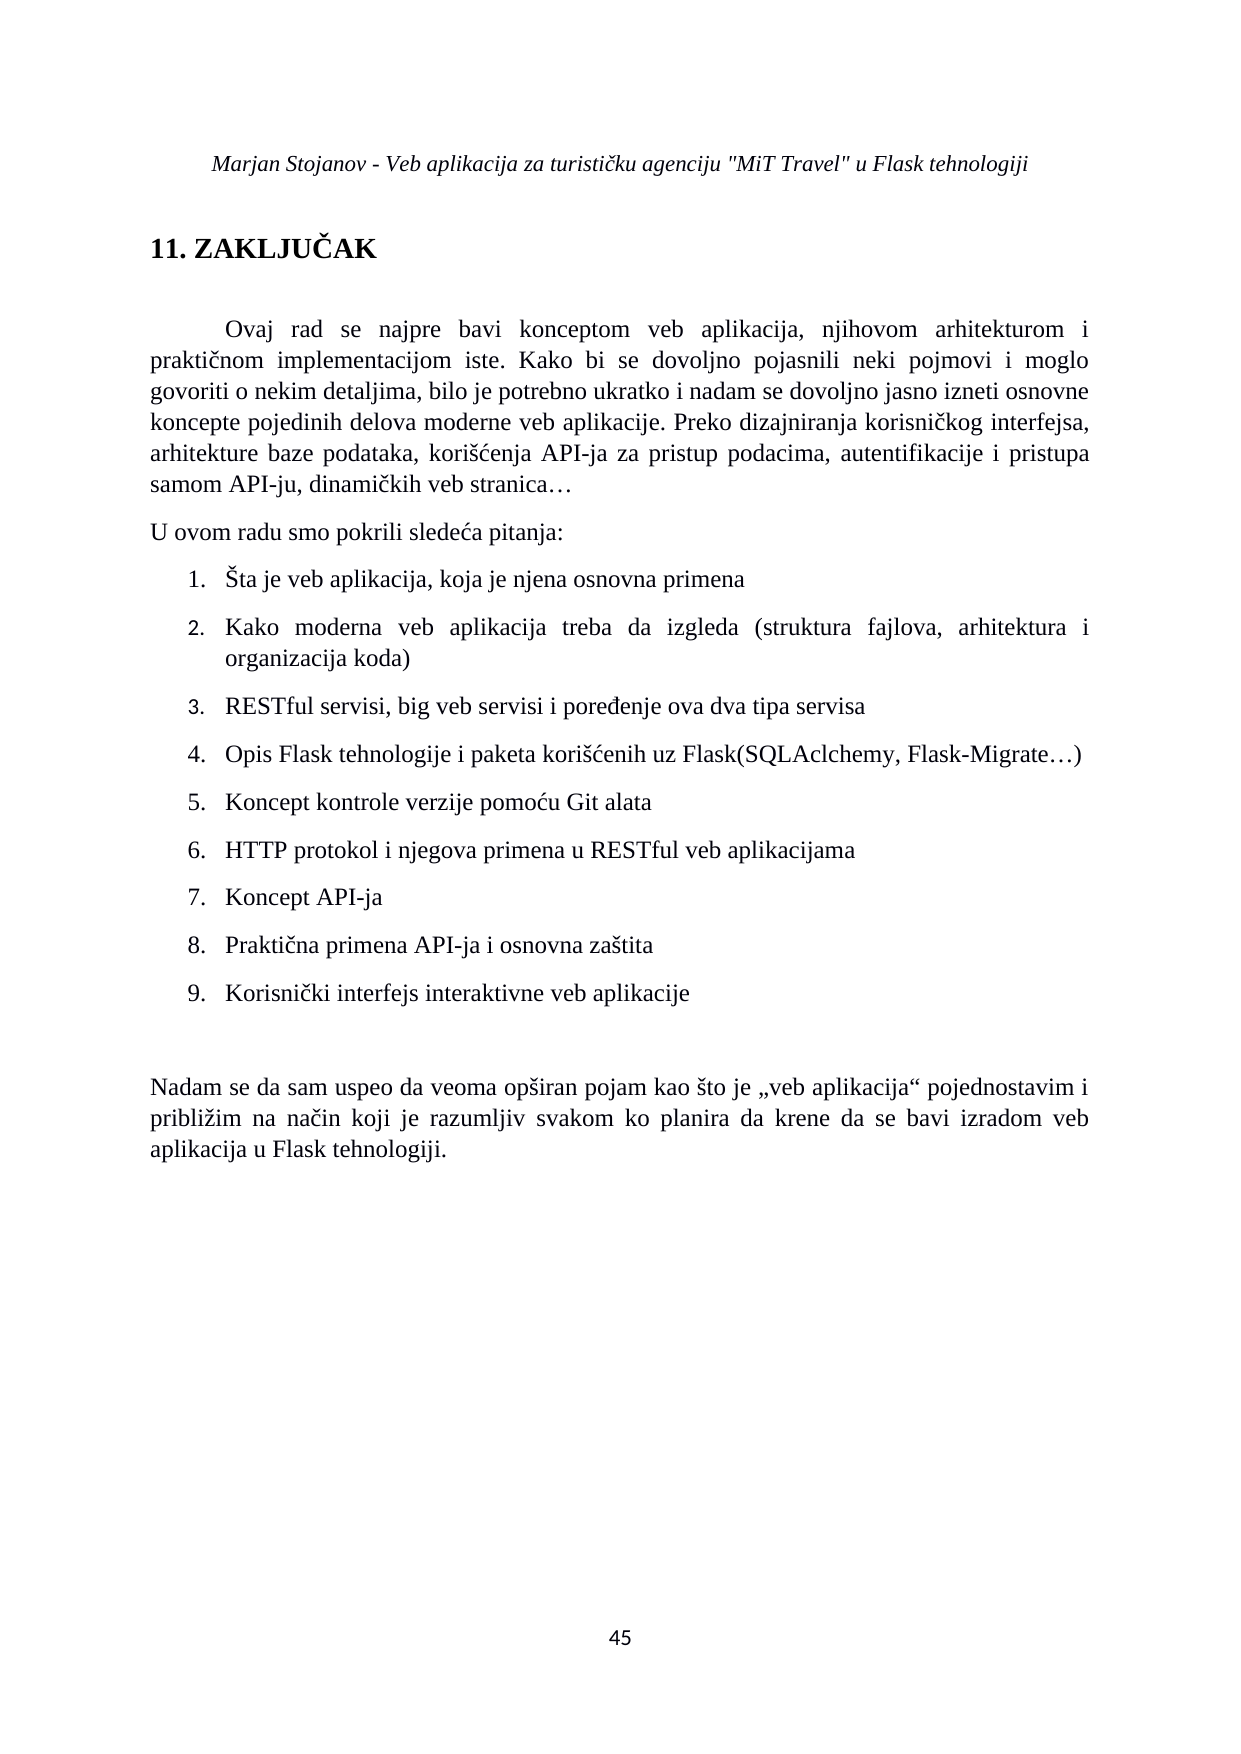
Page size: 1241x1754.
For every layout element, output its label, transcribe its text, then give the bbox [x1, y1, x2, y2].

list Koncept kontrole verzije pomoću Git alata [187, 787, 1090, 816]
list Kako moderna veb aplikacija treba da izgleda (struktura fajlova, arhitektura i organizacija koda) [187, 612, 1090, 672]
list Praktična primena API-ja i osnovna zaštita [187, 930, 1090, 959]
list Opis Flask tehnologije i paketa korišćenih uz Flask(SQLAclchemy, Flask-Migrate…) [187, 739, 1090, 768]
text U ovom radu smo pokrili sledeća pitanja: [150, 517, 1090, 546]
list Korisnički interfejs interaktivne veb aplikacije [187, 978, 1090, 1007]
text Nadam se da sam uspeo da veoma opširan pojam kao što je „veb aplikacija“ pojednostavim i približim na način koji je razumljiv svakom ko planira da krene da se bavi izradom veb aplikacija u Flask tehnologiji. [150, 1072, 1090, 1163]
list Koncept API-ja [187, 882, 1090, 911]
subtitle 11. ZAKLJUČAK [150, 231, 1090, 264]
list Šta je veb aplikacija, koja je njena osnovna primena [187, 564, 1090, 593]
list RESTful servisi, big veb servisi i poređenje ova dva tipa servisa [187, 691, 1090, 720]
text Ovaj rad se najpre bavi konceptom veb aplikacija, njihovom arhitekturom i praktičnom implementacijom iste. Kako bi se dovoljno pojasnili neki pojmovi i moglo govoriti o nekim detaljima, bilo je potrebno ukratko i nadam se dovoljno jasno izneti osnovne koncepte pojedinih delova moderne veb aplikacije. Preko dizajniranja korisničkog interfejsa, arhitekture baze podataka, korišćenja API-ja za pristup podacima, autentifikacije i pristupa samom API-ju, dinamičkih veb stranica… [150, 314, 1090, 498]
list HTTP protokol i njegova primena u RESTful veb aplikacijama [187, 835, 1090, 863]
